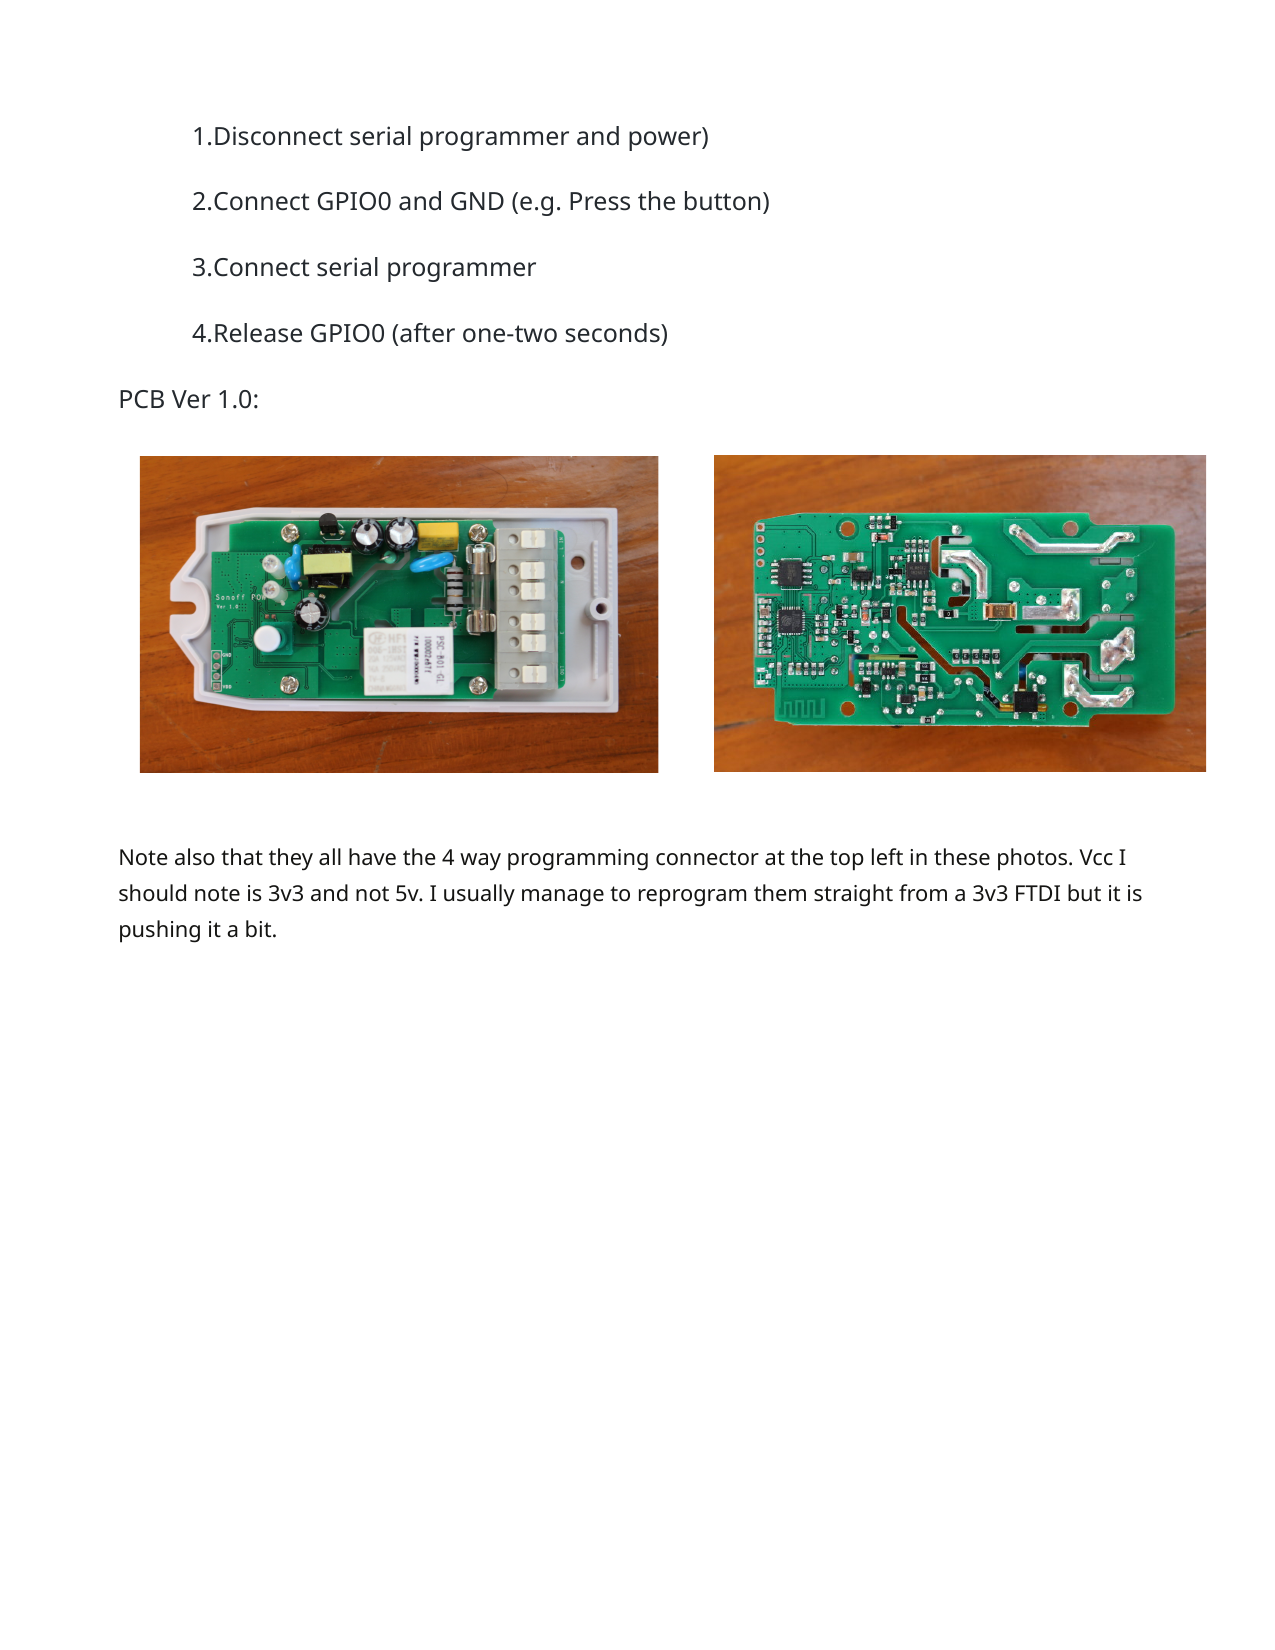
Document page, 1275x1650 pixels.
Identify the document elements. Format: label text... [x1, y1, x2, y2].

list Disconnect serial programmer and power) [118, 118, 1157, 152]
picture [139, 456, 659, 773]
picture [714, 455, 1207, 772]
text PCB Ver 1.0: [118, 381, 1157, 416]
list Connect GPIO0 and GND (e.g. Press the button) [118, 184, 1157, 218]
text Note also that they all have the 4 way programming connector at the top left in these photos. Vcc I should note is 3v3 and not 5v. I usually manage to reprogram them straight from a 3v3 FTDI but it is pushing it a bit. [118, 842, 1157, 943]
list Connect serial programmer [118, 250, 1157, 284]
list Release GPIO0 (after one-two seconds) [118, 316, 1157, 350]
